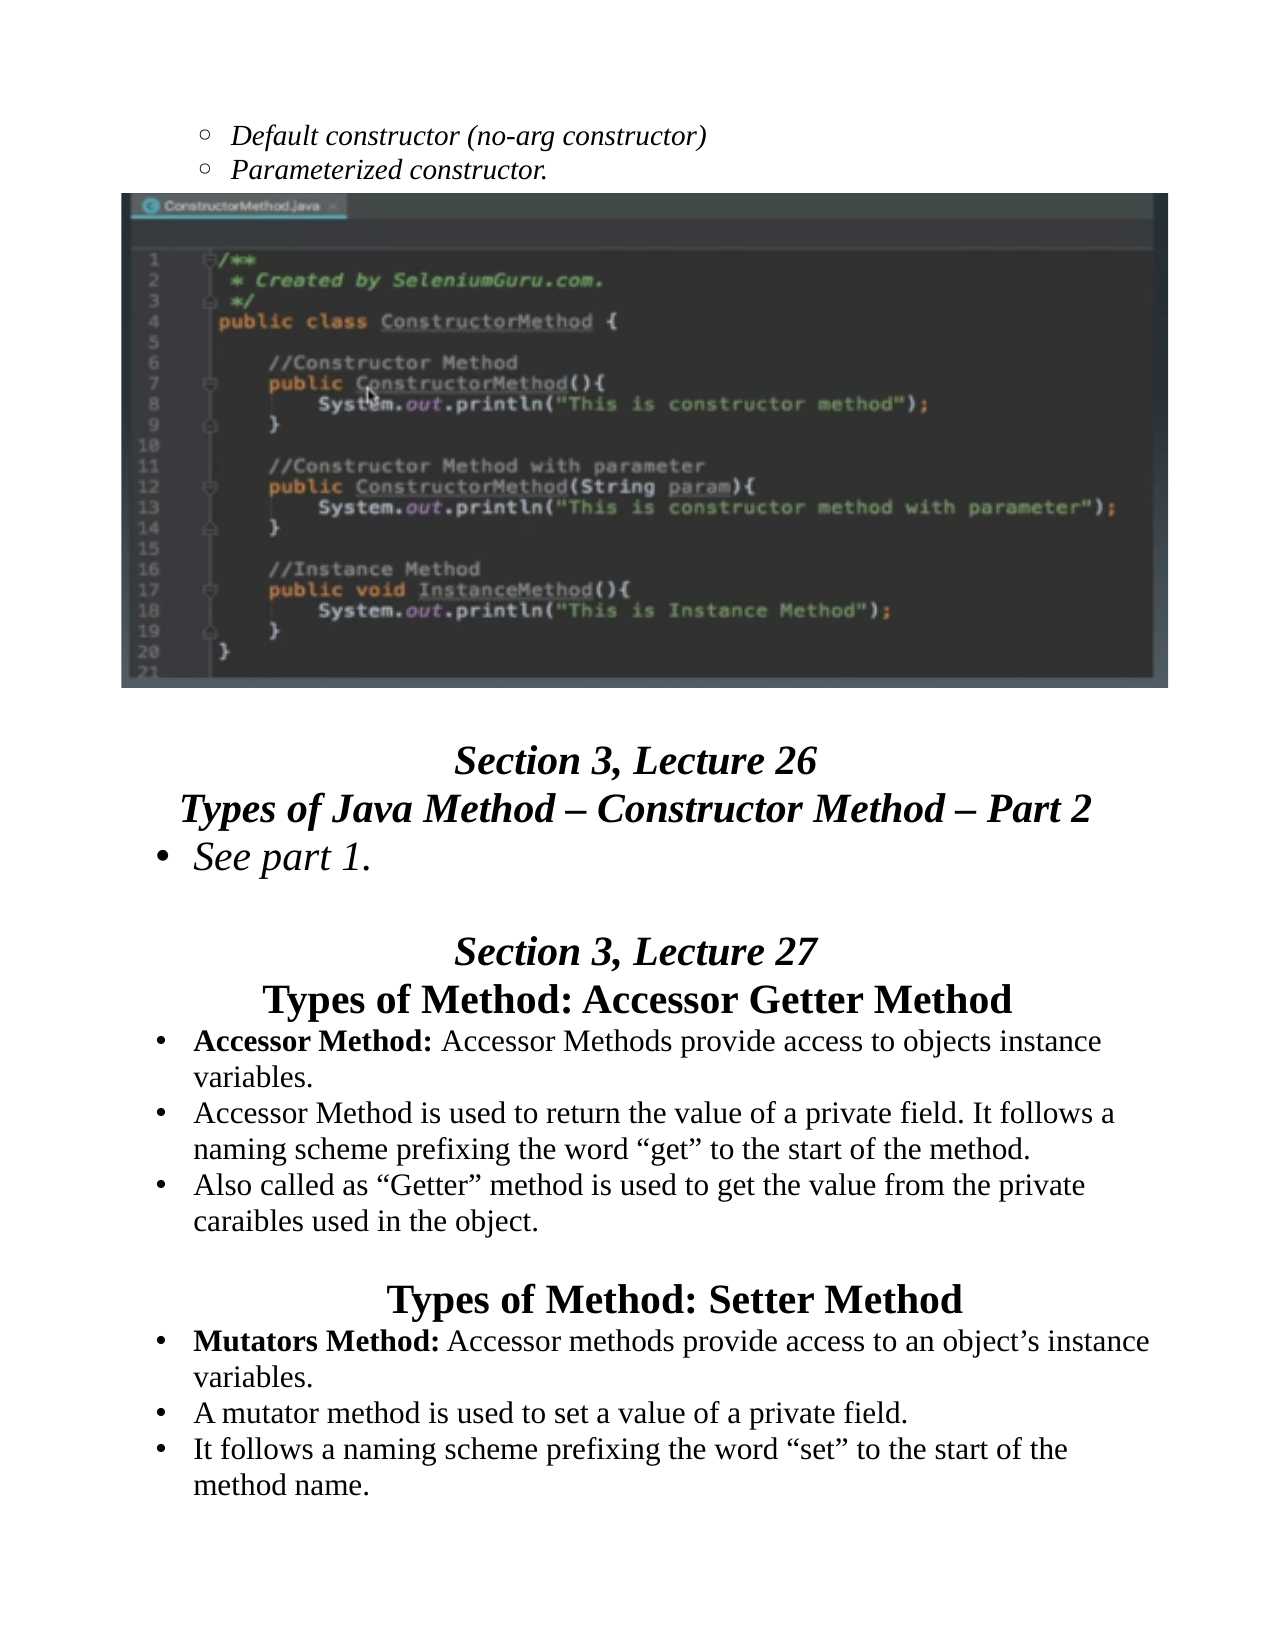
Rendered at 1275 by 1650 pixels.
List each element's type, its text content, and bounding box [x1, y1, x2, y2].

list Parameterized constructor. [193, 152, 1157, 185]
picture [121, 193, 1169, 688]
list A mutator method is used to set a value of a private field. [156, 1394, 1157, 1430]
text Types of Method: Accessor Getter Method [118, 975, 1157, 1023]
list Mutators Method: Accessor methods provide access to an object’s instance variables. [156, 1322, 1157, 1394]
list Types of Method: Setter Method [156, 1274, 1157, 1322]
text Types of Java Method – Constructor Method – Part 2 [118, 783, 1157, 831]
list Accessor Method: Accessor Methods provide access to objects instance variables. [156, 1023, 1157, 1094]
list See part 1. [156, 831, 1157, 879]
list It follows a naming scheme prefixing the word “set” to the start of the method name. [156, 1430, 1157, 1502]
list Also called as “Getter” method is used to get the value from the private caraibles used in the object. [156, 1166, 1157, 1238]
text Section 3, Lecture 27 [118, 927, 1157, 975]
list Accessor Method is used to return the value of a private field. It follows a naming scheme prefixing the word “get” to the start of the method. [156, 1094, 1157, 1166]
text Section 3, Lecture 26 [118, 735, 1157, 783]
list Default constructor (no-arg constructor) [193, 118, 1157, 152]
